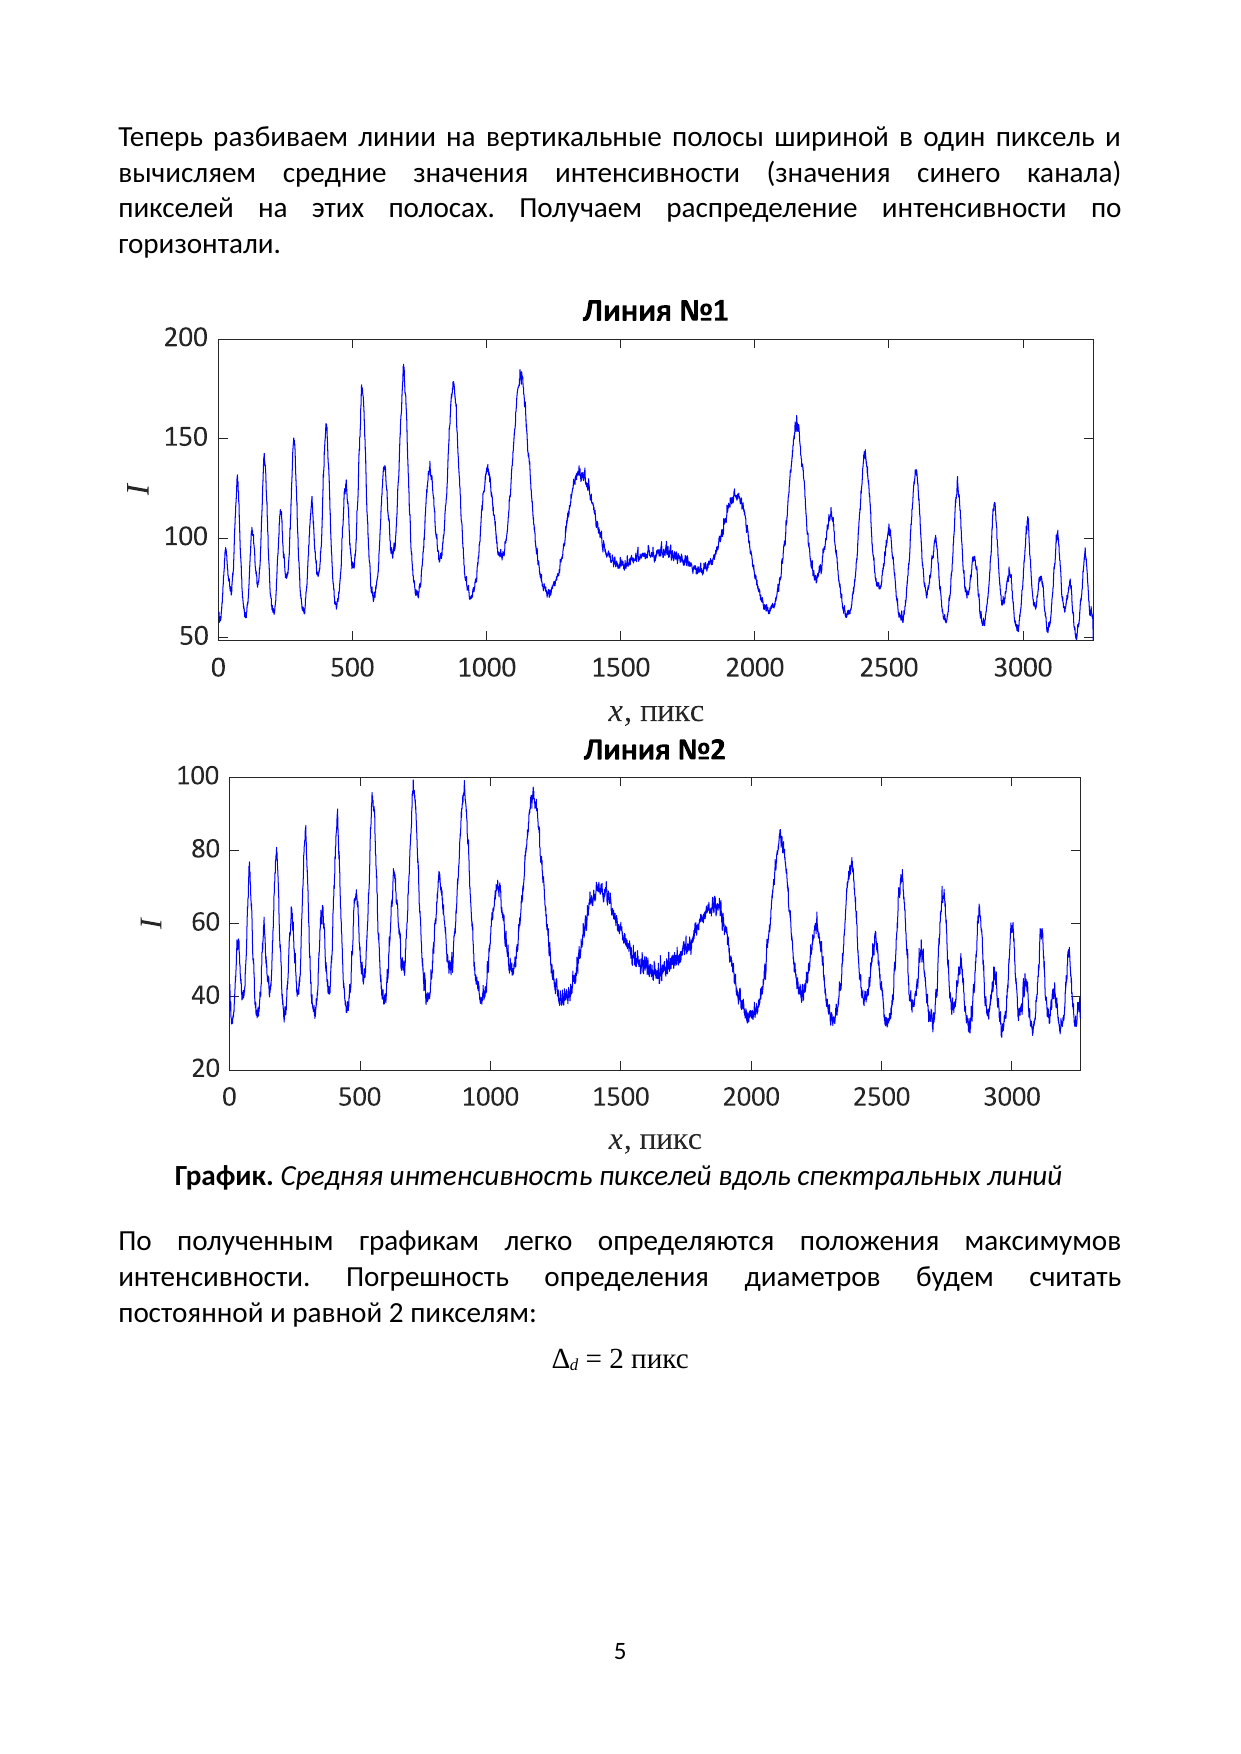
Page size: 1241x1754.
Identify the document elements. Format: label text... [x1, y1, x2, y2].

text График. Средняя интенсивность пикселей вдоль спектральных линий [118, 729, 1122, 1193]
text По полученным графикам легко определяются положения максимумов интенсивности. Погрешность определения диаметров будем считать постоянной и равной 2 пикселям: [118, 1222, 1122, 1329]
text Теперь разбиваем линии на вертикальные полосы шириной в один пиксель и вычисляем средние значения интенсивности (значения синего канала) пикселей на этих полосах. Получаем распределение интенсивности по горизонтали. [118, 118, 1122, 261]
text ∆d = 2 пикс [118, 1341, 1122, 1374]
